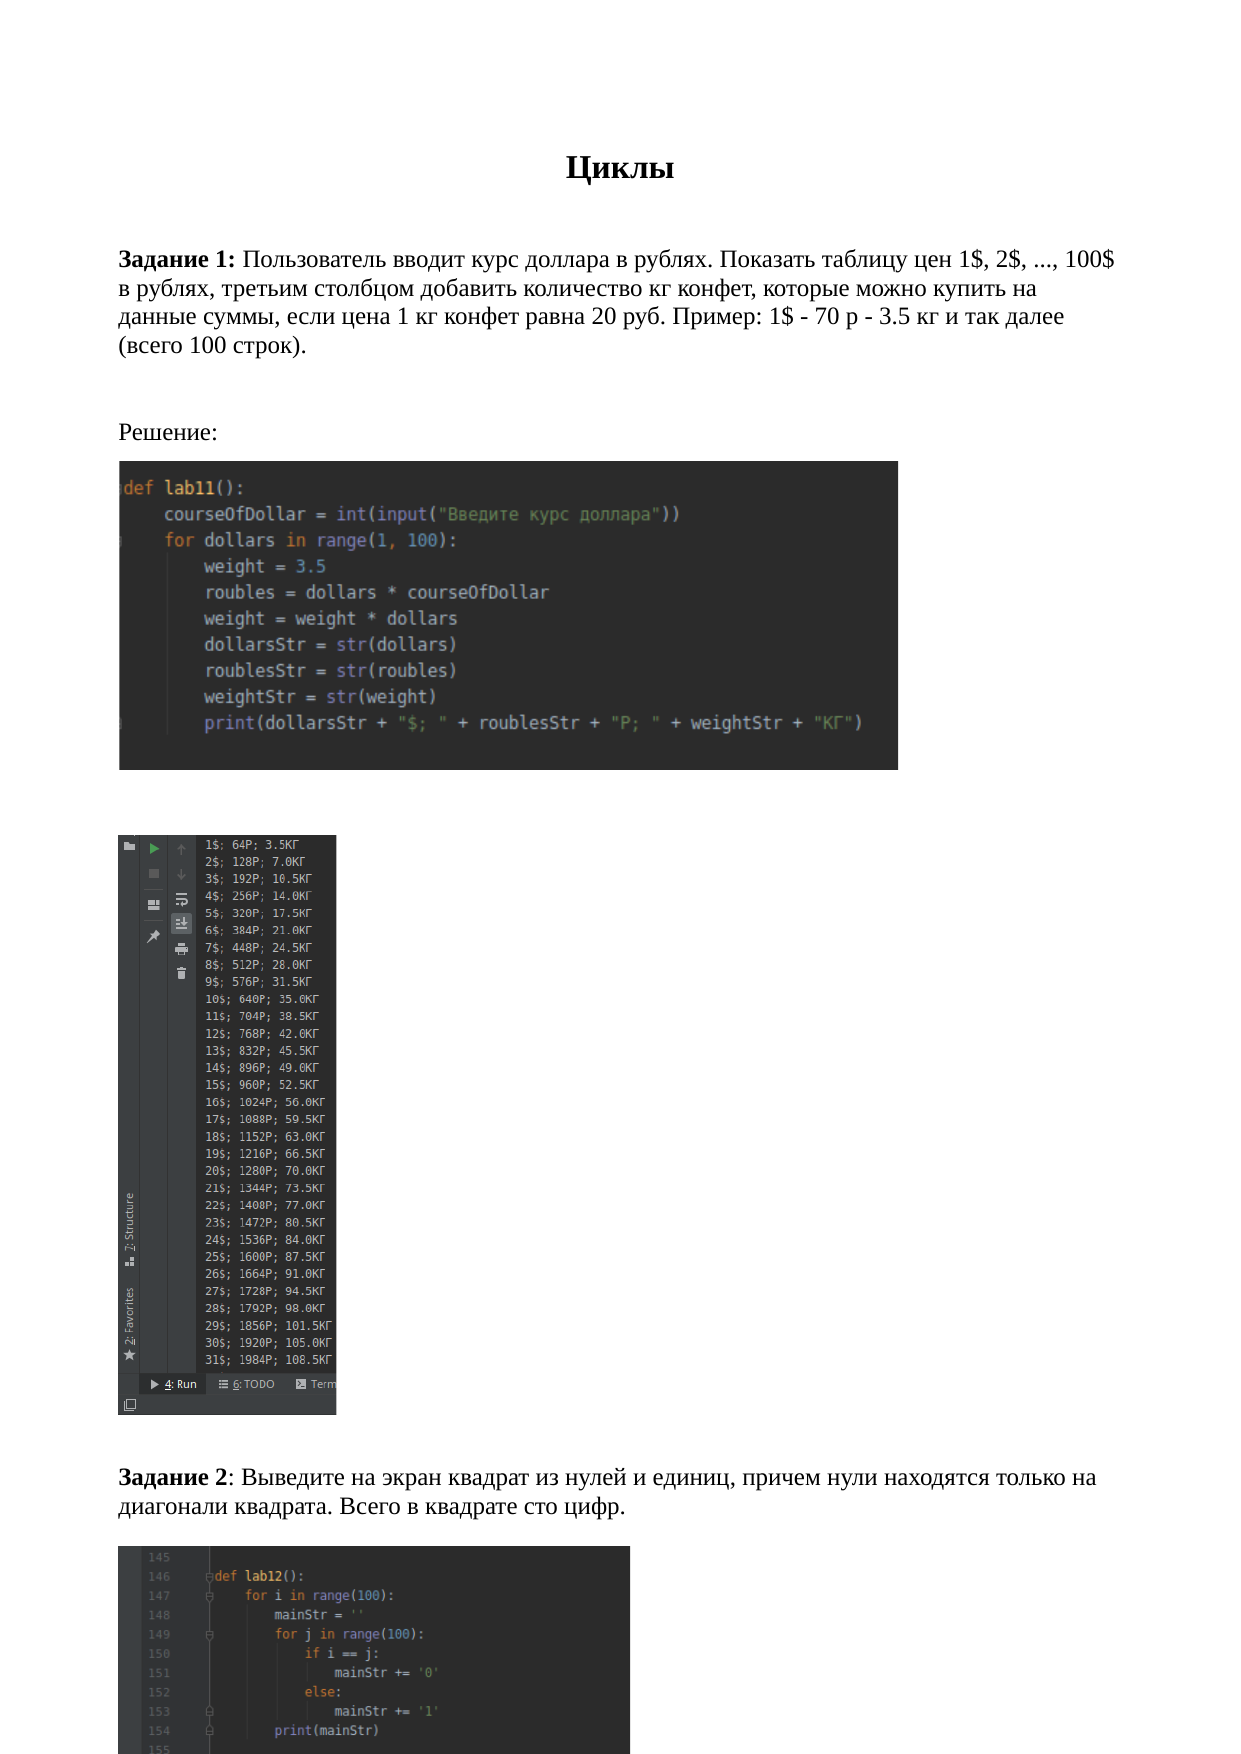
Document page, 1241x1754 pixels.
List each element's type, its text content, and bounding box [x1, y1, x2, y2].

text Циклы [118, 147, 1122, 186]
picture [119, 461, 333, 770]
text Решение: [118, 417, 1122, 446]
text Задание 2: Выведите на экран квадрат из нулей и единиц, причем нули находятся только на диагонали квадрата. Всего в квадрате сто цифр. [118, 1462, 1122, 1520]
text Задание 1: Пользователь вводит курс доллара в рублях. Показать таблицу цен 1$, 2$, ..., 100$ в рублях, третьим столбцом добавить количество кг конфет, которые можно купить на данные суммы, если цена 1 кг конфет равна 20 руб. Пример: 1$ - 70 р - 3.5 кг и так далее (всего 100 строк). [118, 244, 1122, 359]
